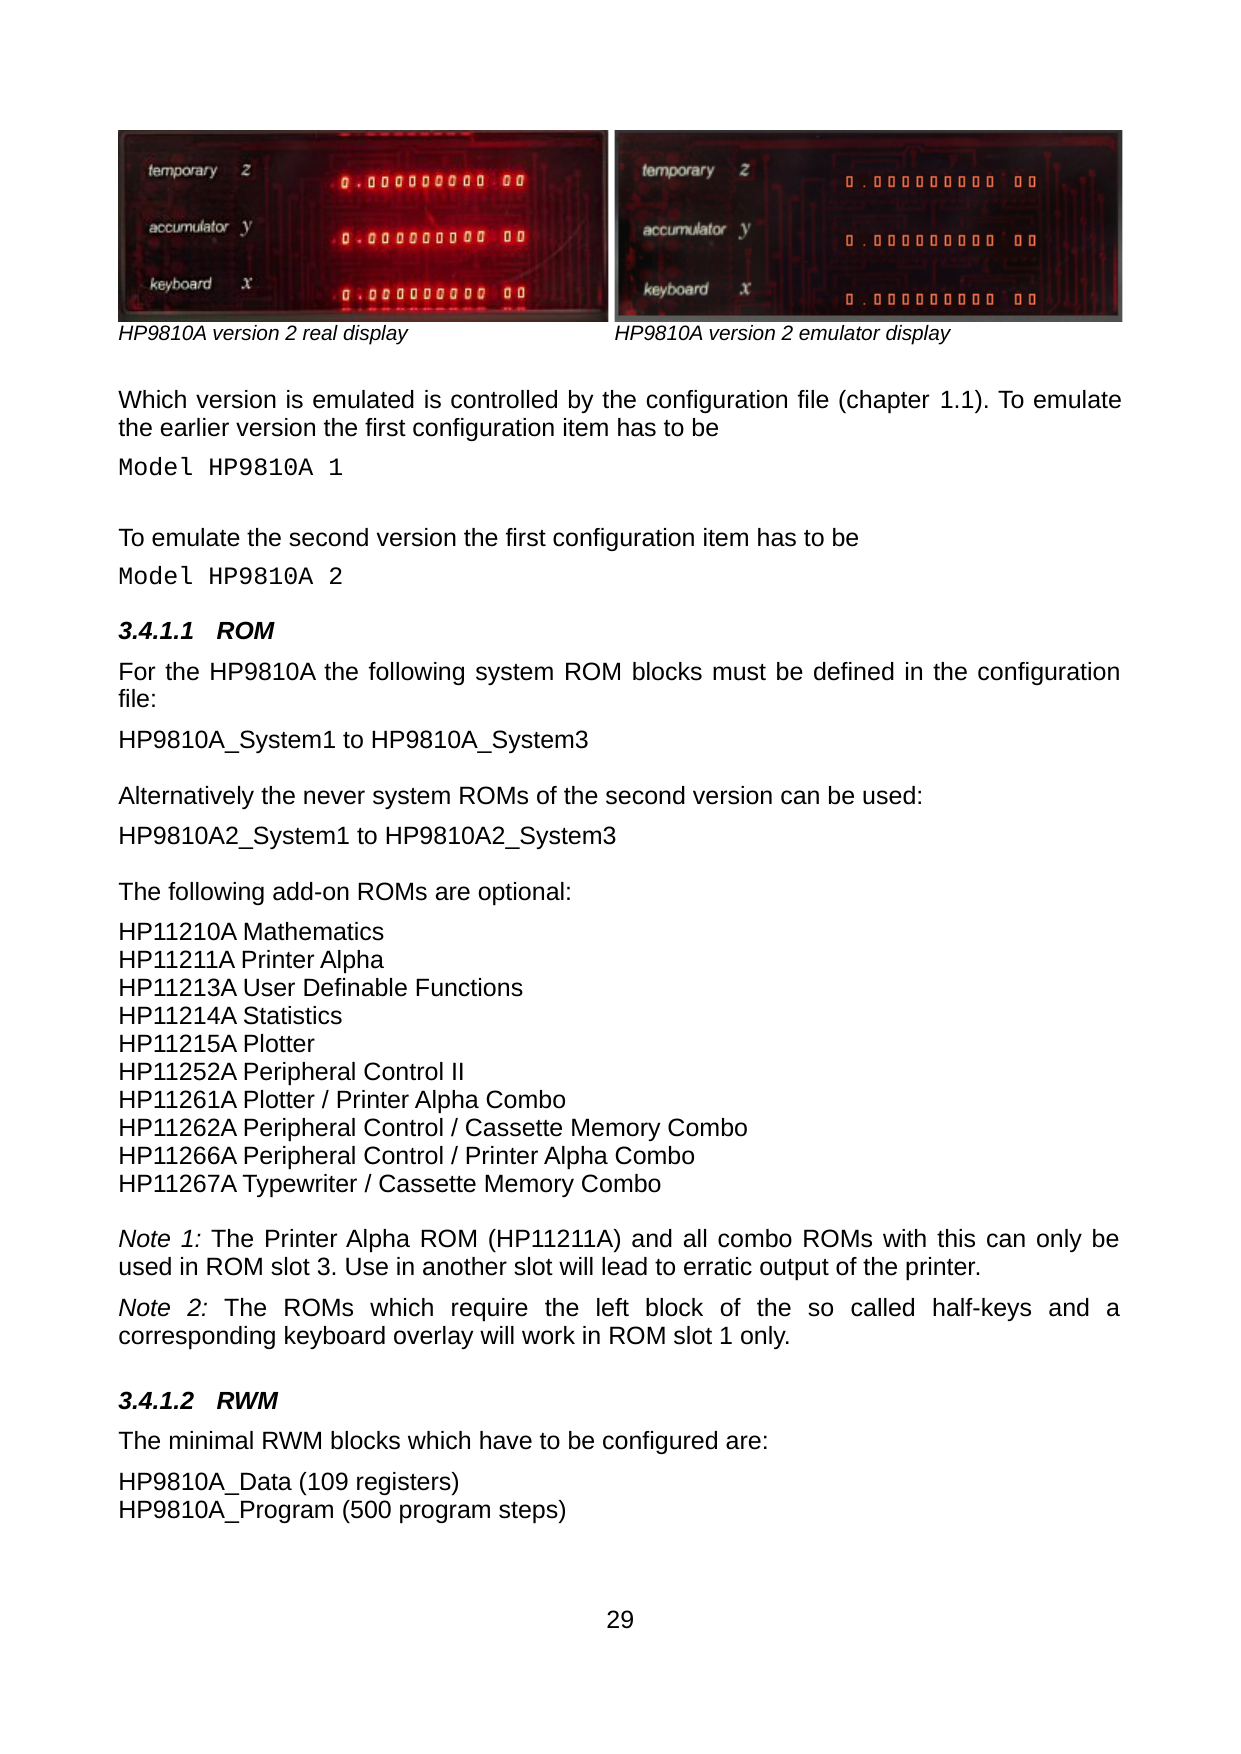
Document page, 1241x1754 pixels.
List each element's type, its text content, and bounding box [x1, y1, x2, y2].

picture [118, 130, 609, 322]
subtitle RWM [118, 1387, 1122, 1415]
text HP11213A User Definable Functions [118, 974, 1122, 1002]
text Model HP9810A 2 [118, 564, 1122, 592]
text HP9810A version 2 real display [118, 322, 608, 345]
text HP9810A_System1 to HP9810A_System3 [118, 726, 1122, 754]
text HP9810A_Data (109 registers) HP9810A_Program (500 program steps) [118, 1468, 1122, 1523]
text HP11262A Peripheral Control / Cassette Memory Combo [118, 1114, 1122, 1142]
text Alternatively the never system ROMs of the second version can be used: [118, 782, 1122, 809]
subtitle ROM [118, 617, 1122, 645]
text HP11210A Mathematics [118, 918, 1122, 946]
text The minimal RWM blocks which have to be configured are: [118, 1427, 1122, 1455]
picture [614, 130, 1123, 322]
text HP9810A2_System1 to HP9810A2_System3 [118, 822, 1122, 850]
text HP9810A version 2 emulator display [614, 322, 1122, 345]
text HP11267A Typewriter / Cassette Memory Combo [118, 1169, 1122, 1197]
text HP11266A Peripheral Control / Printer Alpha Combo [118, 1142, 1122, 1169]
text HP11215A Plotter [118, 1030, 1122, 1058]
text The following add-on ROMs are optional: [118, 878, 1122, 906]
text Model HP9810A 1 [118, 455, 1122, 483]
text Which version is emulated is controlled by the configuration file (chapter 1.1). To emulate the earlier version the first configuration item has to be [118, 386, 1122, 442]
text Note 2: The ROMs which require the left block of the so called half-keys and a corresponding keyboard overlay will work in ROM slot 1 only. [118, 1294, 1122, 1349]
text HP11252A Peripheral Control II [118, 1058, 1122, 1086]
text HP11211A Printer Alpha [118, 946, 1122, 974]
text To emulate the second version the first configuration item has to be [118, 523, 1122, 551]
text Note 1: The Printer Alpha ROM (HP11211A) and all combo ROMs with this can only be used in ROM slot 3. Use in another slot will lead to erratic output of the printer. [118, 1225, 1122, 1281]
text HP11214A Statistics [118, 1002, 1122, 1030]
text For the HP9810A the following system ROM blocks must be defined in the configuration file: [118, 657, 1122, 713]
text HP11261A Plotter / Printer Alpha Combo [118, 1086, 1122, 1114]
